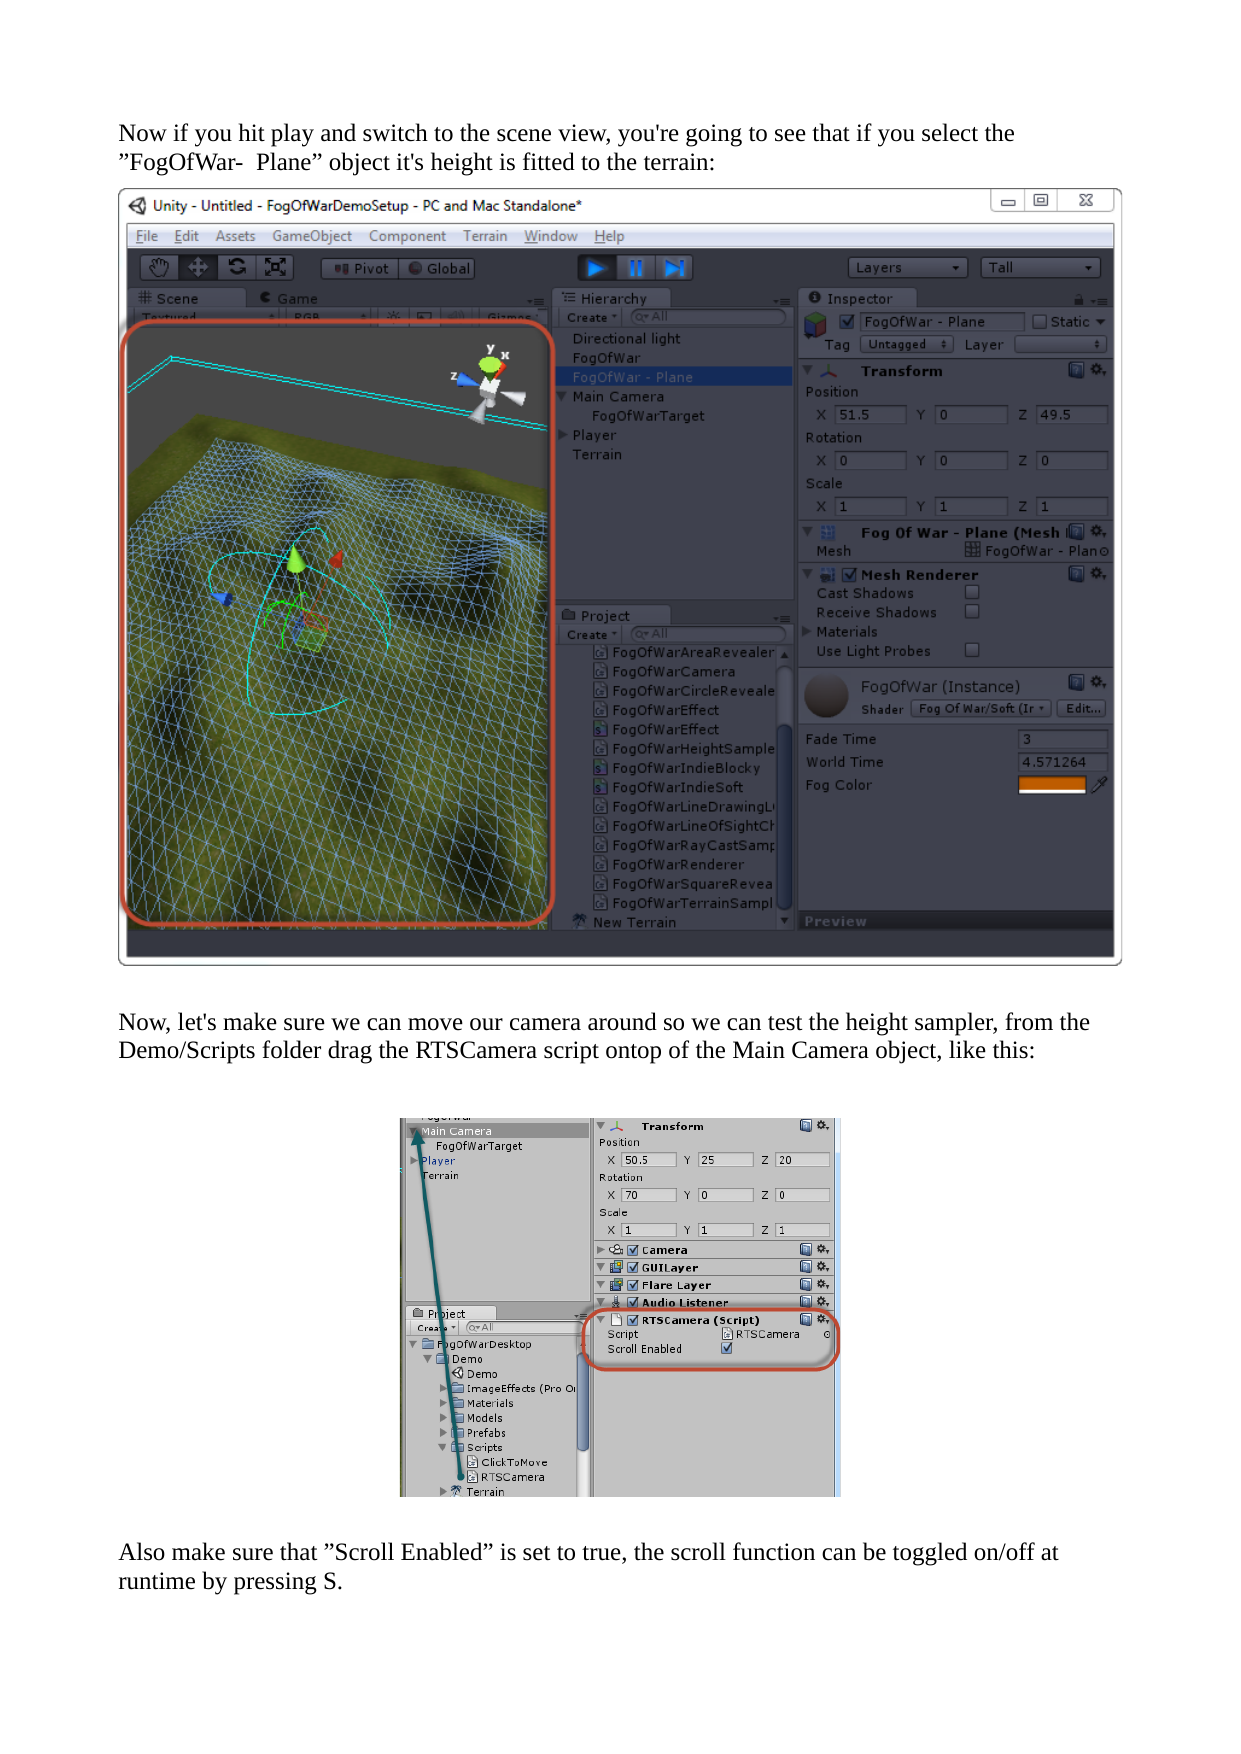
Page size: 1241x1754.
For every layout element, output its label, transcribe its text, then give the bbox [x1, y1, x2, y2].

text Now, let's make sure we can move our camera around so we can test the height sampler, from the Demo/Scripts folder drag the RTSCamera script ontop of the Main Camera object, like this: [118, 1007, 1122, 1064]
text Now if you hit play and switch to the scene view, you're going to see that if you select the ”FogOfWar- Plane” object it's height is fitted to the terrain: [118, 118, 1122, 176]
picture [399, 1118, 841, 1497]
text Also make sure that ”Scroll Enabled” is set to true, the scroll function can be toggled on/off at runtime by pressing S. [118, 1537, 1122, 1595]
picture [118, 188, 1123, 966]
